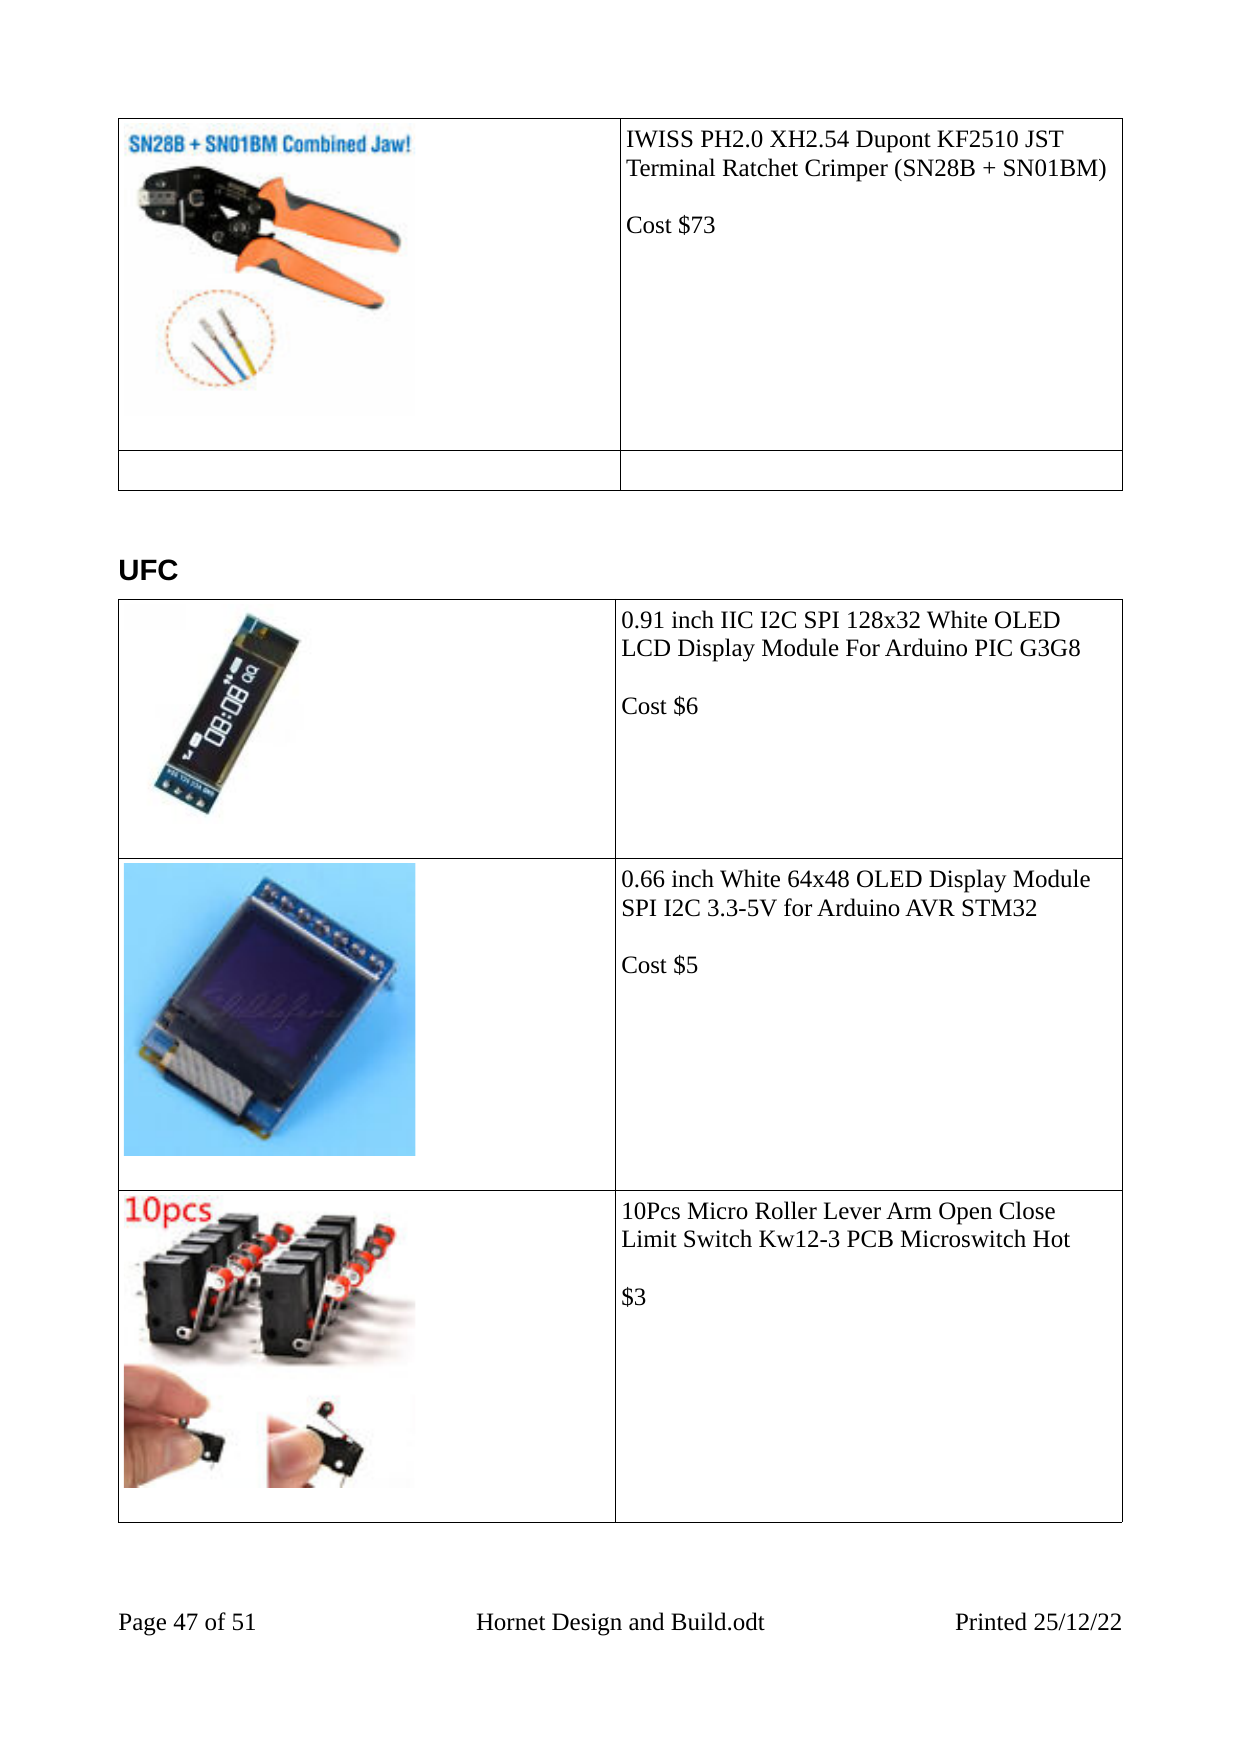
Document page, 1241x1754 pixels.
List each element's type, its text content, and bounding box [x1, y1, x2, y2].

table_cell IWISS PH2.0 XH2.54 Dupont KF2510 JST Terminal Ratchet Crimper (SN28B + SN01BM) Cost $73 [621, 119, 1122, 450]
table_cell [621, 451, 1122, 490]
picture [123, 863, 416, 1156]
table_cell [119, 1191, 615, 1522]
table_cell [119, 451, 620, 490]
table_header 0.91 inch IIC I2C SPI 128x32 White OLED LCD Display Module For Arduino PIC G3G8 Cost $6 [616, 600, 1122, 858]
table_cell 10Pcs Micro Roller Lever Arm Open Close Limit Switch Kw12-3 PCB Microswitch Hot $3 [616, 1191, 1122, 1522]
table_header [119, 600, 615, 858]
picture [123, 1195, 416, 1488]
table_cell 0.66 inch White 64x48 OLED Display Module SPI I2C 3.3-5V for Arduino AVR STM32 Cost $5 [616, 859, 1122, 1190]
picture [123, 123, 416, 416]
picture [123, 604, 343, 824]
table_cell [119, 859, 615, 1190]
table_cell [119, 119, 620, 450]
subtitle UFC [118, 553, 1122, 586]
